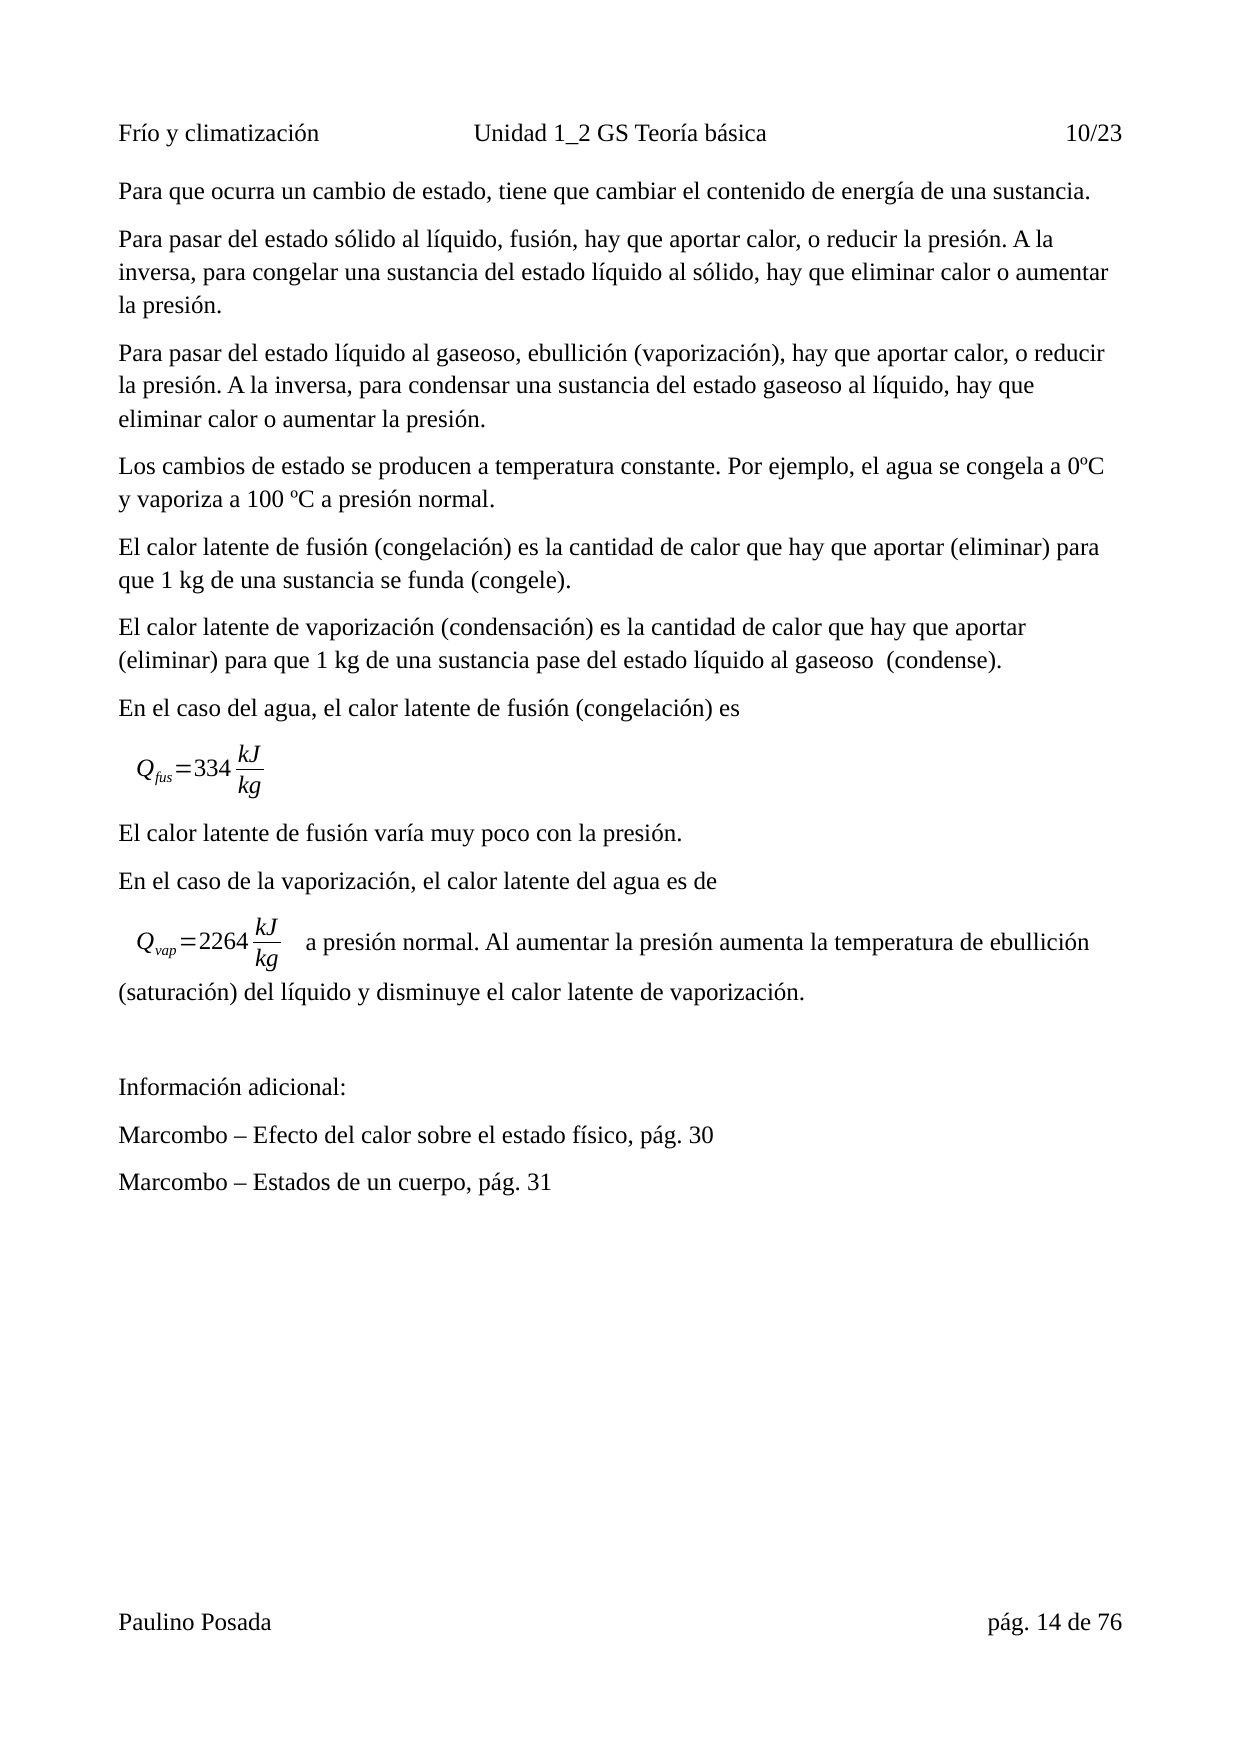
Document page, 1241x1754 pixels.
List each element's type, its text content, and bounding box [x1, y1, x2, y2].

text El calor latente de fusión varía muy poco con la presión. [118, 818, 1122, 847]
text El calor latente de vaporización (condensación) es la cantidad de calor que hay que aportar (eliminar) para que 1 kg de una sustancia pase del estado líquido al gaseoso (condense). [118, 612, 1122, 674]
text Los cambios de estado se producen a temperatura constante. Por ejemplo, el agua se congela a 0ºC y vaporiza a 100 ºC a presión normal. [118, 451, 1122, 513]
text El calor latente de fusión (congelación) es la cantidad de calor que hay que aportar (eliminar) para que 1 kg de una sustancia se funda (congele). [118, 532, 1122, 594]
text Para pasar del estado líquido al gaseoso, ebullición (vaporización), hay que aportar calor, o reducir la presión. A la inversa, para condensar una sustancia del estado gaseoso al líquido, hay que eliminar calor o aumentar la presión. [118, 338, 1122, 432]
text Marcombo – Estados de un cuerpo, pág. 31 [118, 1167, 1122, 1196]
text Marcombo – Efecto del calor sobre el estado físico, pág. 30 [118, 1120, 1122, 1148]
text En el caso del agua, el calor latente de fusión (congelación) es [118, 693, 1122, 722]
text En el caso de la vaporización, el calor latente del agua es de [118, 866, 1122, 895]
text Información adicional: [118, 1072, 1122, 1101]
text Para que ocurra un cambio de estado, tiene que cambiar el contenido de energía de una sustancia. [118, 176, 1122, 205]
text a presión normal. Al aumentar la presión aumenta la temperatura de ebullición (saturación) del líquido y disminuye el calor latente de vaporización. [118, 914, 1122, 1006]
text Para pasar del estado sólido al líquido, fusión, hay que aportar calor, o reducir la presión. A la inversa, para congelar una sustancia del estado líquido al sólido, hay que eliminar calor o aumentar la presión. [118, 224, 1122, 319]
